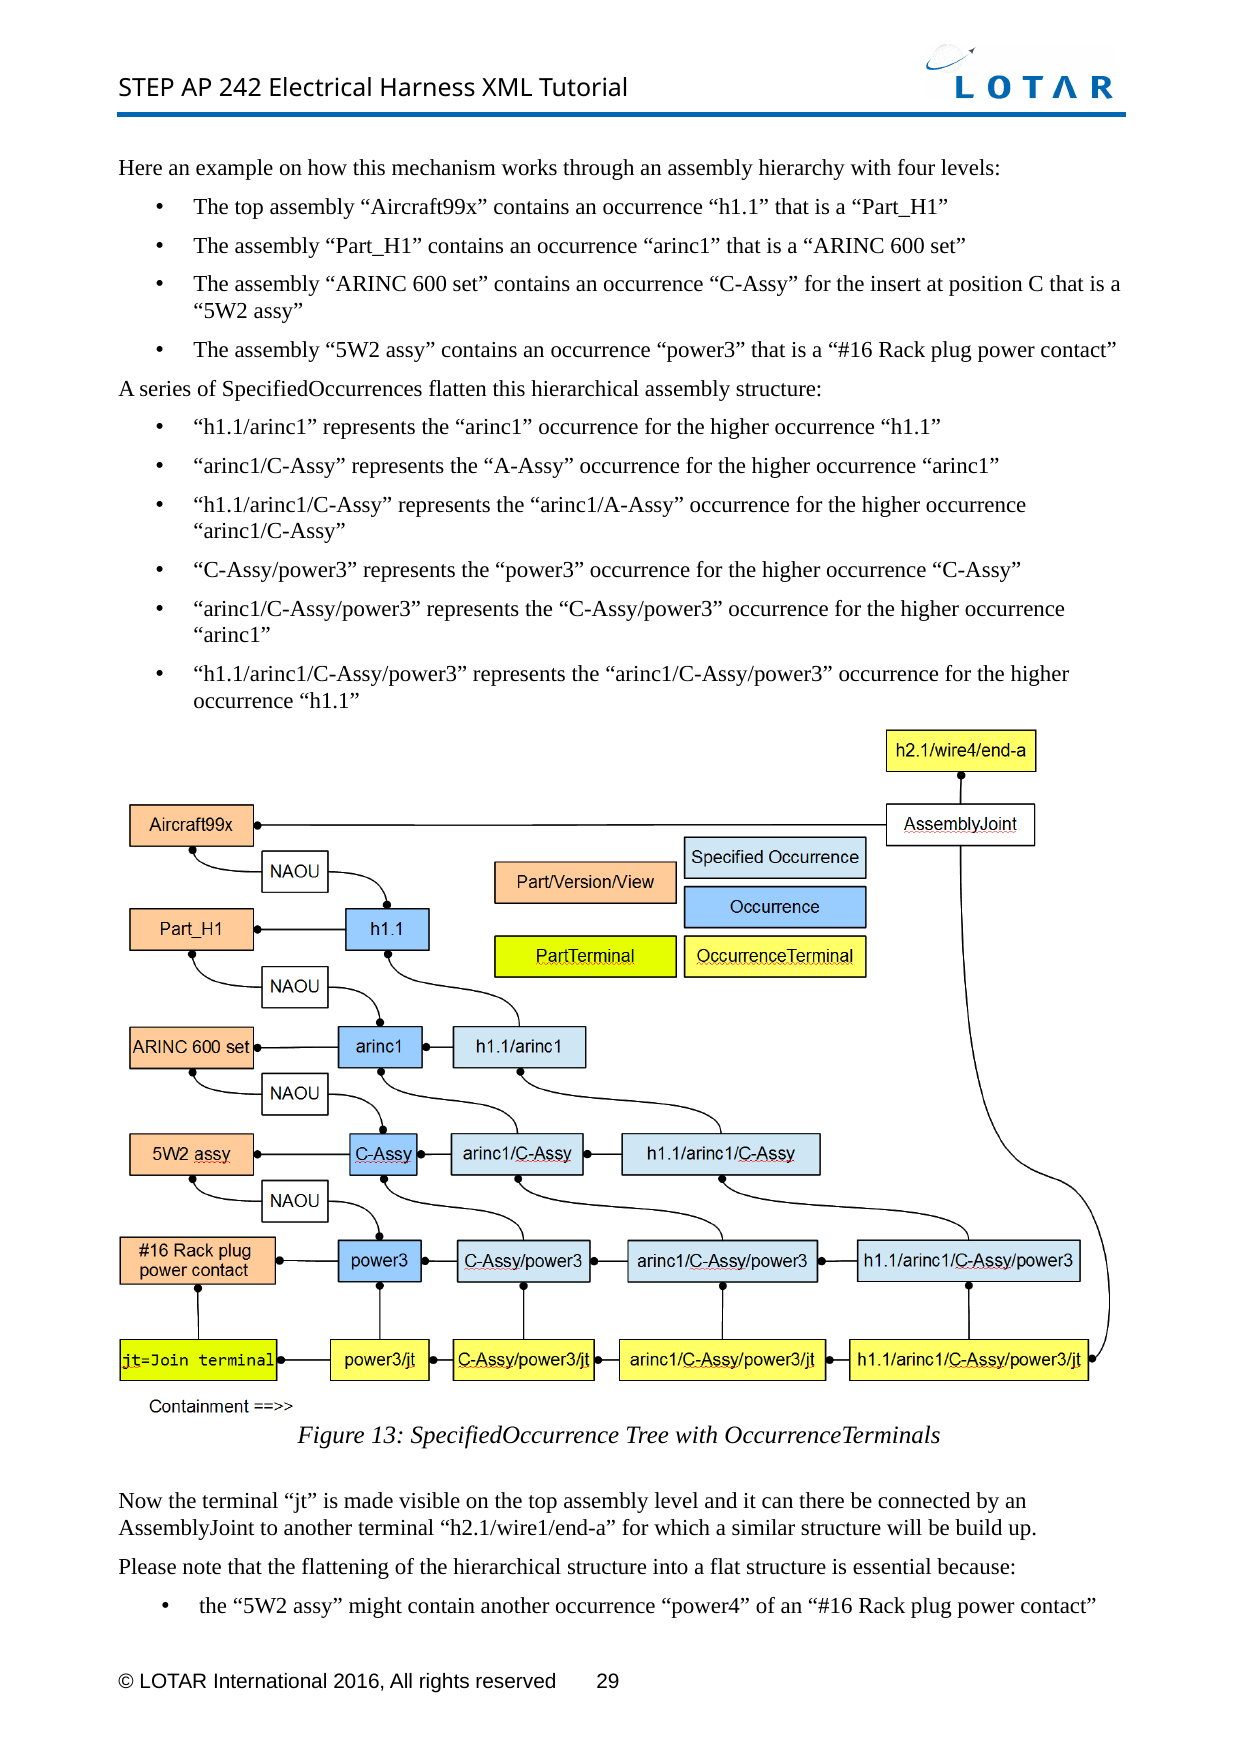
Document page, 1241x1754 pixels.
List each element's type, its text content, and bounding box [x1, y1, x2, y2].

text Now the terminal “jt” is made visible on the top assembly level and it can there be connected by an AssemblyJoint to another terminal “h2.1/wire1/end-a” for which a similar structure will be build up. [118, 1488, 1122, 1540]
text Figure 13: SpecifiedOccurrence Tree with OccurrenceTerminals [118, 1420, 1122, 1449]
list “h1.1/arinc1” represents the “arinc1” occurrence for the higher occurrence “h1.1” [156, 413, 1122, 440]
text A series of SpecifiedOccurrences flatten this hierarchical assembly structure: [118, 374, 1122, 401]
list “arinc1/C-Assy/power3” represents the “C-Assy/power3” occurrence for the higher occurrence “arinc1” [156, 595, 1122, 648]
text Here an example on how this mechanism works through an assembly hierarchy with four levels: [118, 154, 1122, 180]
list the “5W2 assy” might contain another occurrence “power4” of an “#16 Rack plug power contact” [161, 1592, 1122, 1618]
list “h1.1/arinc1/C-Assy/power3” represents the “arinc1/C-Assy/power3” occurrence for the higher occurrence “h1.1” [156, 660, 1122, 713]
list The assembly “5W2 assy” contains an occurrence “power3” that is a “#16 Rack plug power contact” [156, 336, 1122, 362]
list “h1.1/arinc1/C-Assy” represents the “arinc1/A-Assy” occurrence for the higher occurrence “arinc1/C-Assy” [156, 491, 1122, 544]
list The top assembly “Aircraft99x” contains an occurrence “h1.1” that is a “Part_H1” [156, 193, 1122, 219]
list The assembly “ARINC 600 set” contains an occurrence “C-Assy” for the insert at position C that is a “5W2 assy” [156, 271, 1122, 323]
picture [118, 726, 1123, 1420]
list “C-Assy/power3” represents the “power3” occurrence for the higher occurrence “C-Assy” [156, 556, 1122, 583]
list The assembly “Part_H1” contains an occurrence “arinc1” that is a “ARINC 600 set” [156, 232, 1122, 258]
list “arinc1/C-Assy” represents the “A-Assy” occurrence for the higher occurrence “arinc1” [156, 452, 1122, 479]
text Please note that the flattening of the hierarchical structure into a flat structure is essential because: [118, 1553, 1122, 1579]
